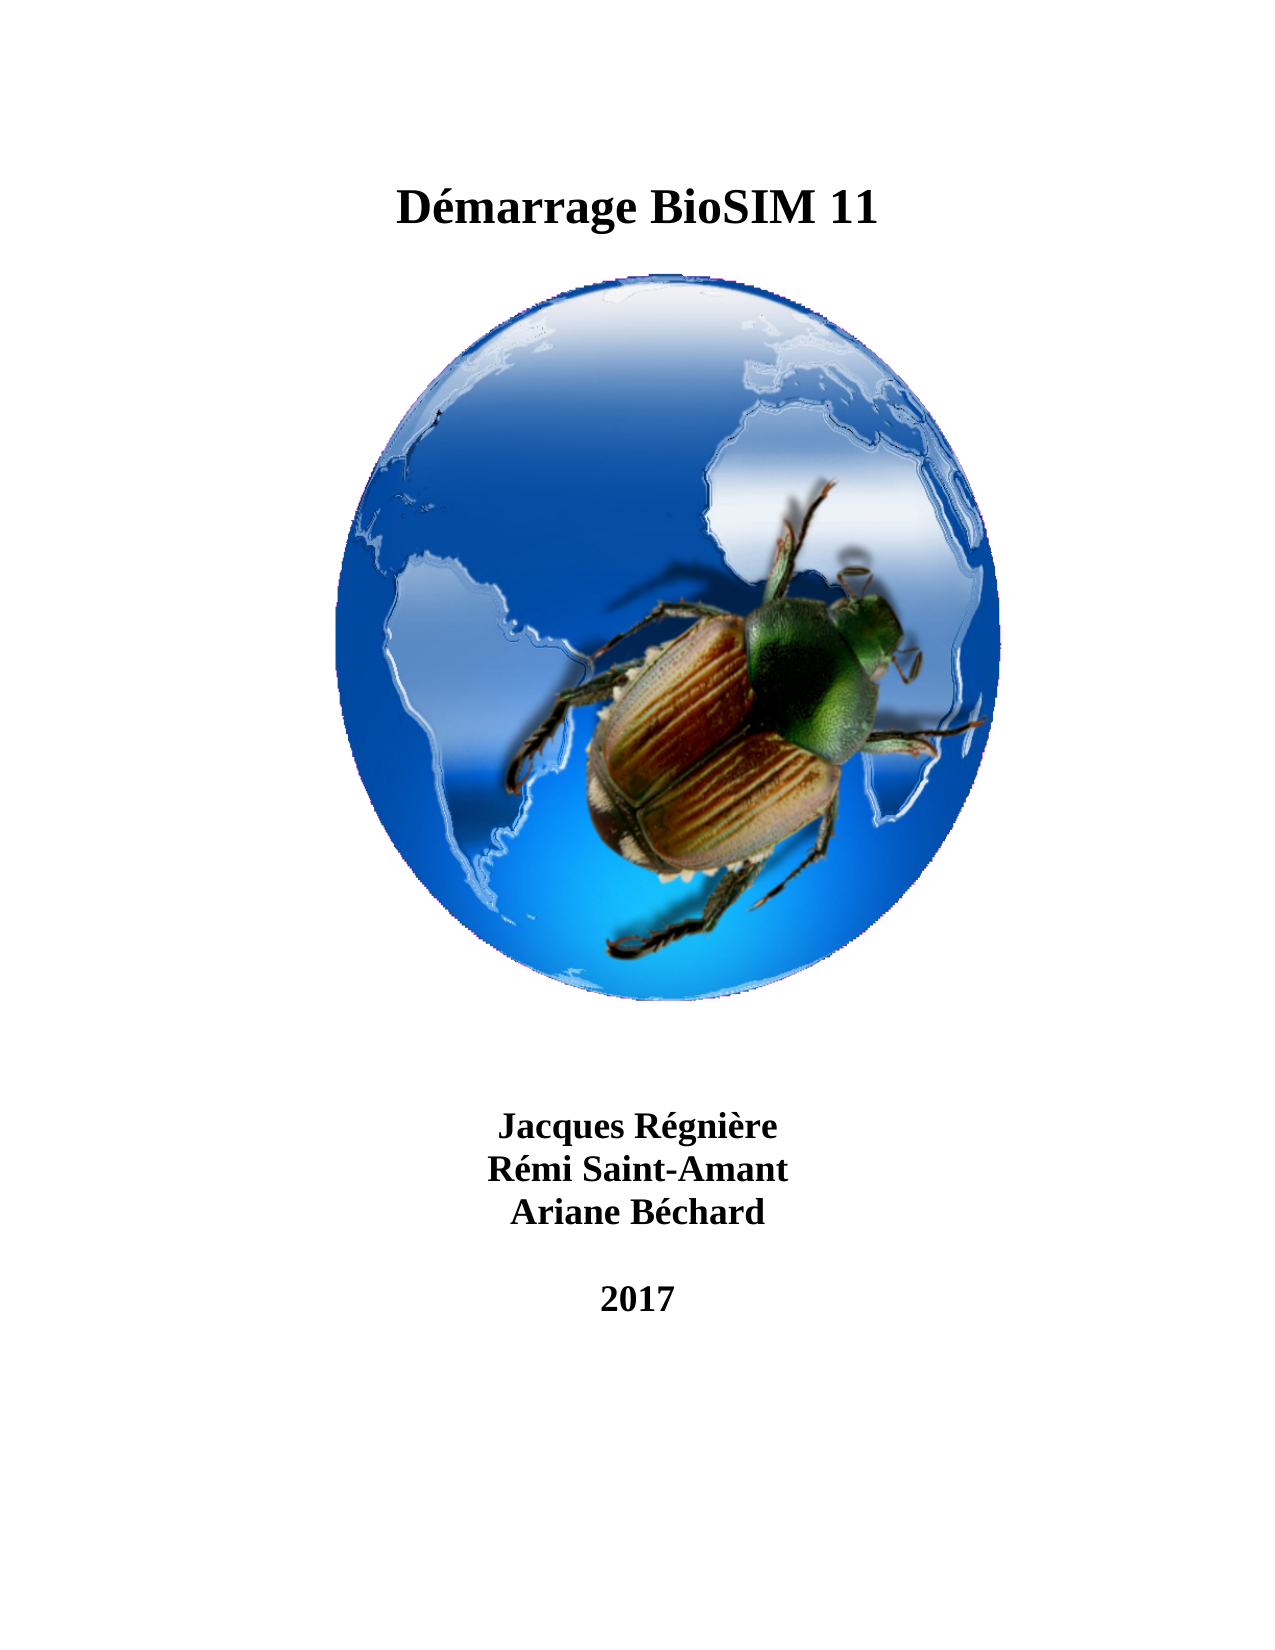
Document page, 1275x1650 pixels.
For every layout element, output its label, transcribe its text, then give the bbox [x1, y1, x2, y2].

text Démarrage BioSIM 11 [148, 176, 1127, 234]
text 2017 [148, 1276, 1127, 1319]
picture [324, 258, 1016, 1018]
text Jacques Régnière [148, 1103, 1127, 1147]
text Rémi Saint-Amant [148, 1147, 1127, 1190]
text Ariane Béchard [148, 1190, 1127, 1233]
